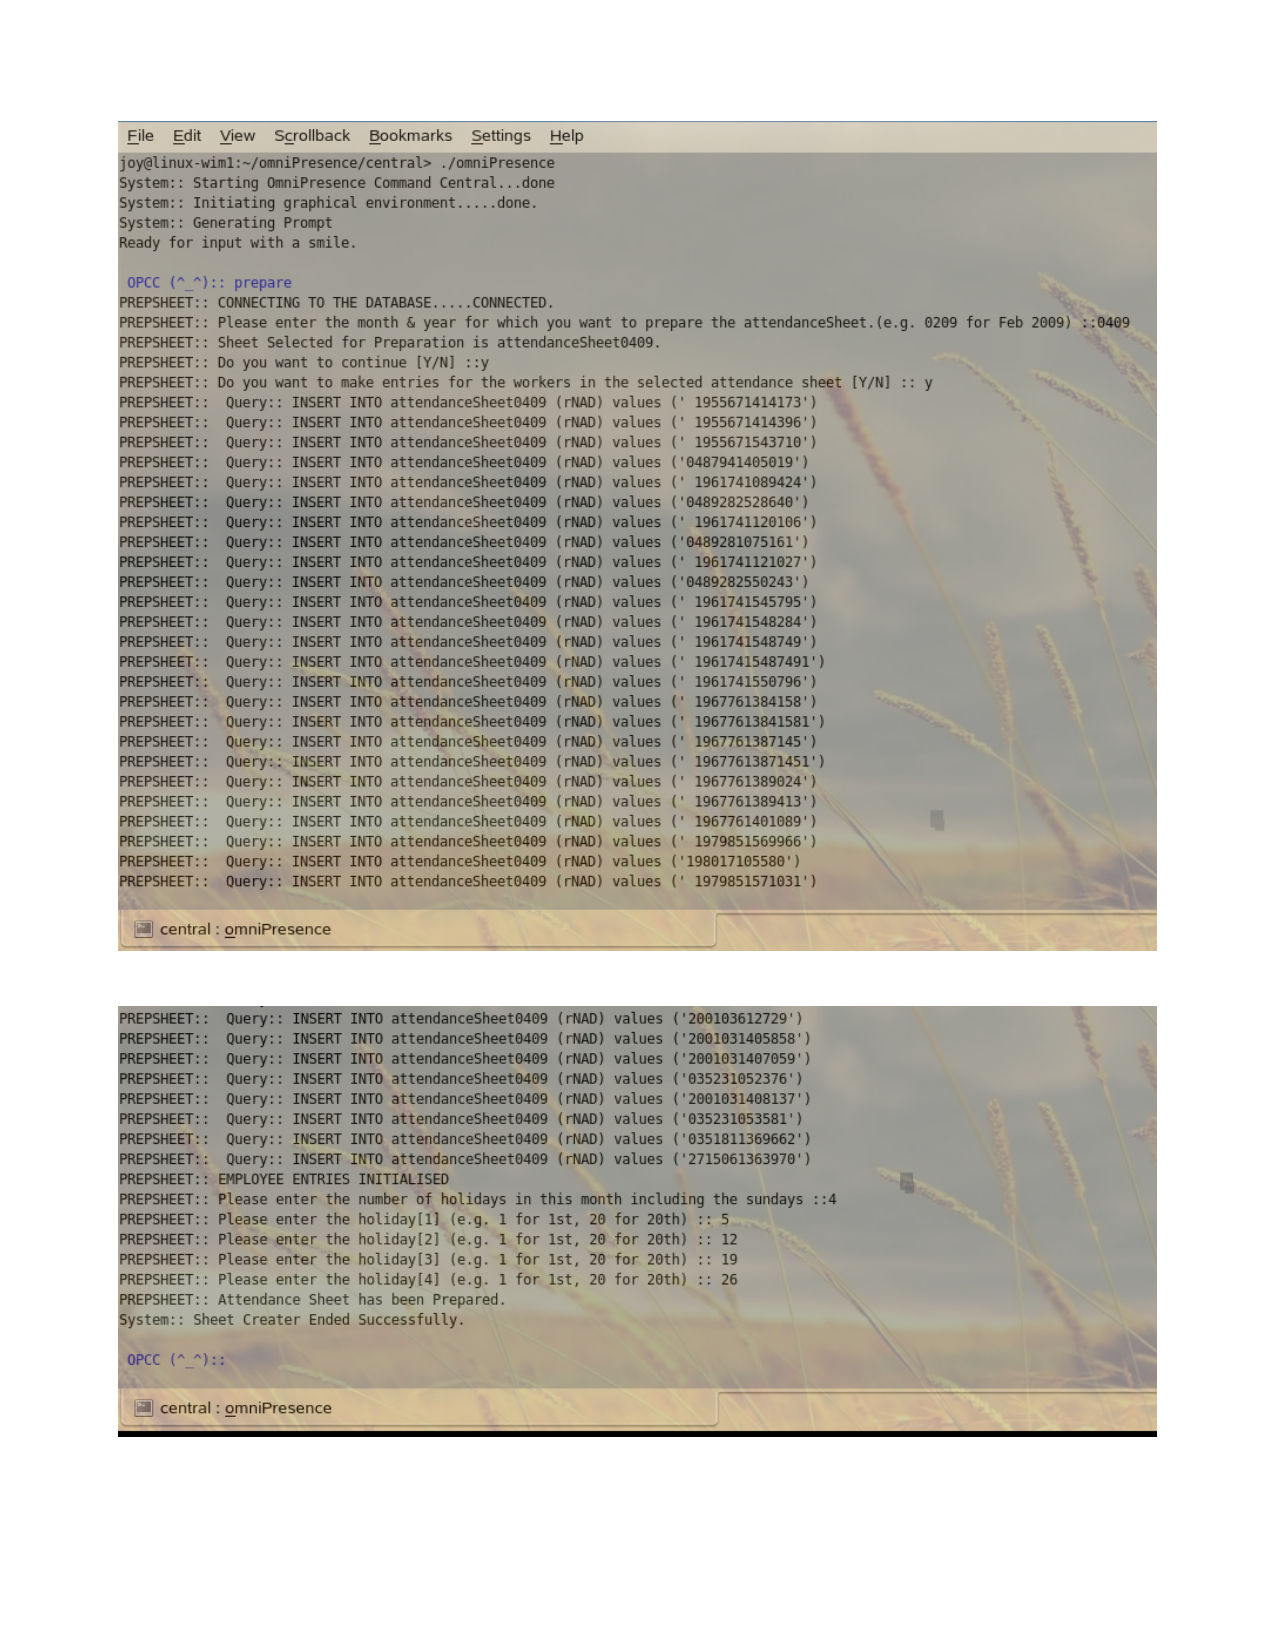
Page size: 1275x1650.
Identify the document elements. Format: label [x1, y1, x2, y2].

picture [118, 1006, 1157, 1437]
picture [118, 121, 1157, 951]
